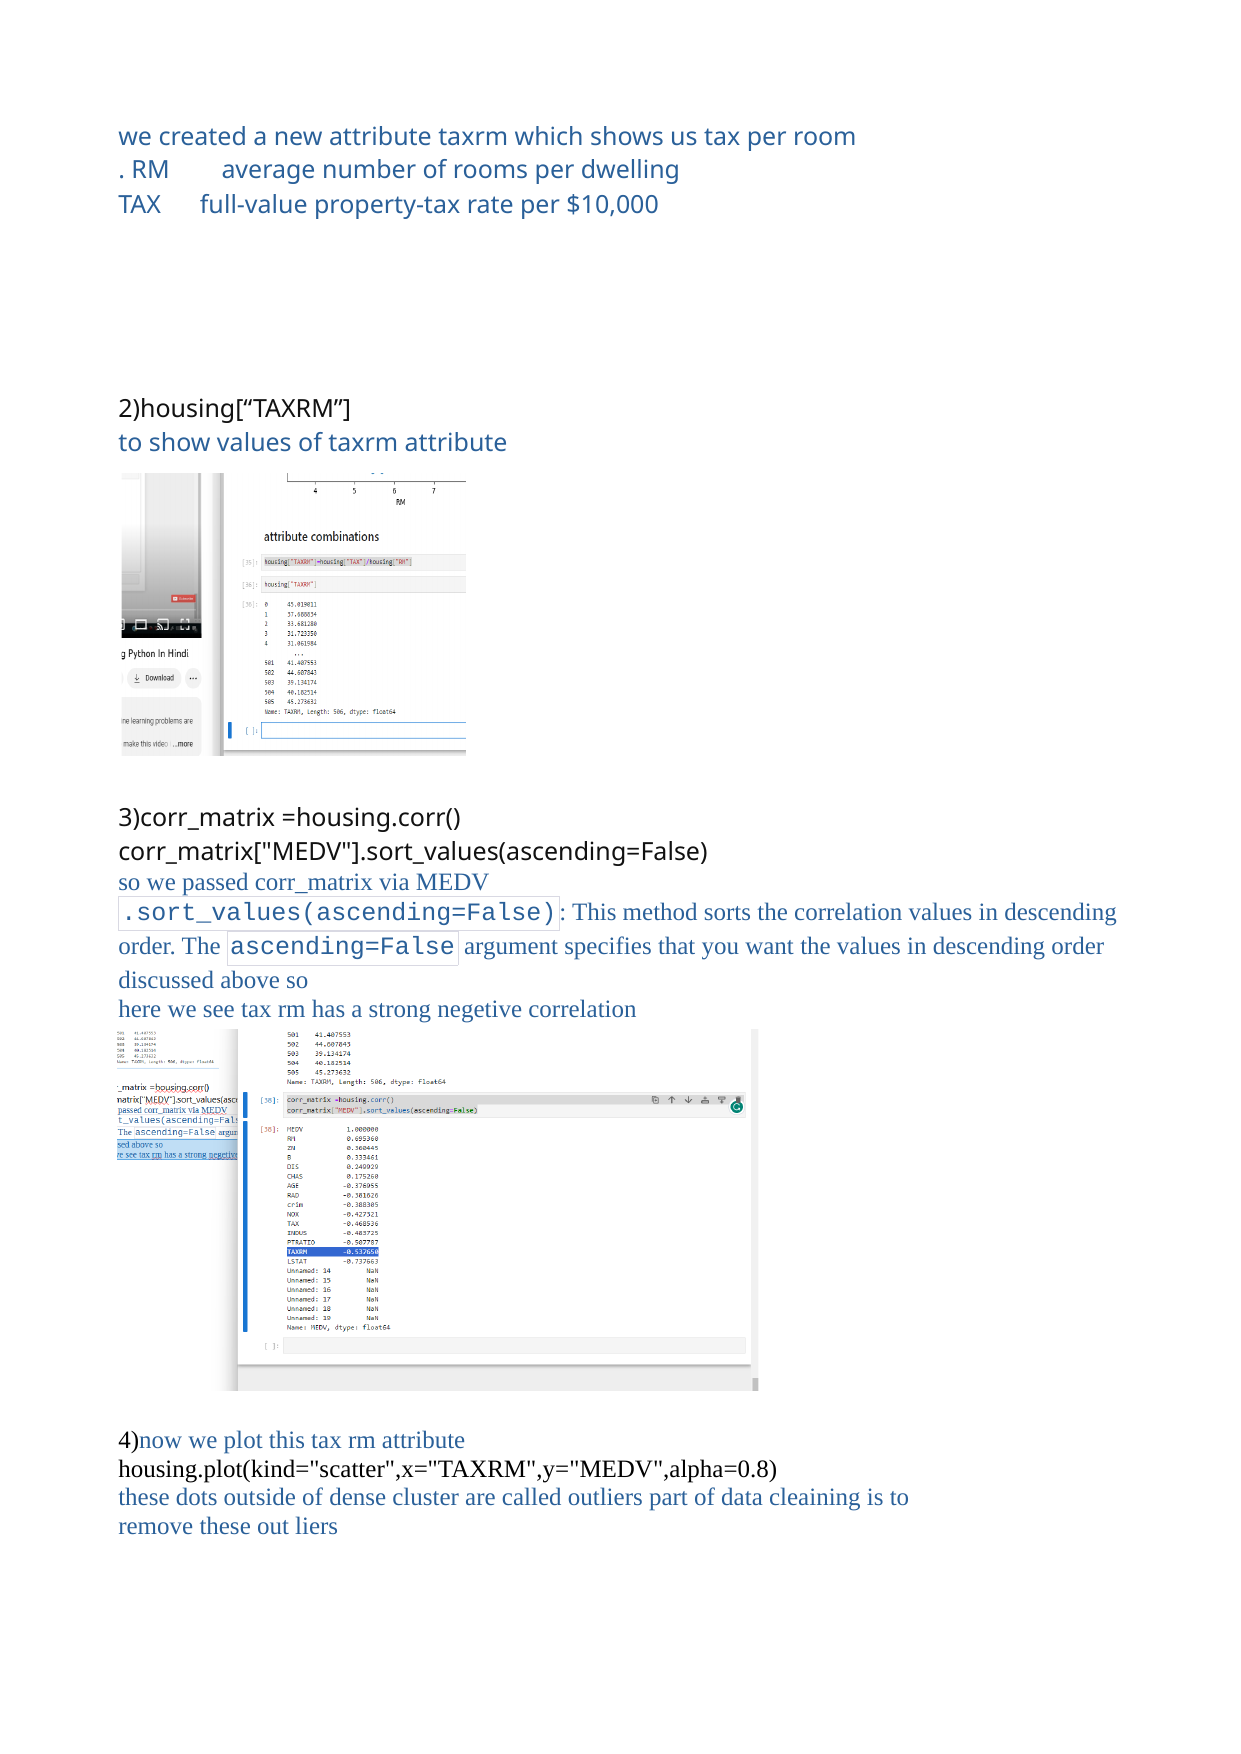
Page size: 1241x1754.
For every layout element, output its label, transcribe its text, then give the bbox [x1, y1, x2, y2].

text 3)corr_matrix =housing.corr() corr_matrix["MEDV"].sort_values(ascending=False) [118, 799, 1122, 867]
text these dots outside of dense cluster are called outliers part of data cleaining is to [118, 1482, 1122, 1511]
text . RM average number of rooms per dwelling [118, 152, 1122, 186]
text housing.plot(kind="scatter",x="TAXRM",y="MEDV",alpha=0.8) [118, 1454, 1122, 1482]
text so we passed corr_matrix via MEDV [118, 867, 1122, 896]
text discussed above so [118, 965, 1122, 994]
text 4)now we plot this tax rm attribute [118, 1425, 1122, 1454]
text .sort_values(ascending=False): This method sorts the correlation values in descending order. The ascending=False argument specifies that you want the values in descending order [459, 896, 1122, 965]
text .sort_values(ascending=False): This method sorts the correlation values in descending order. The ascending=False argument specifies that you want the values in descending order [228, 932, 458, 965]
picture [722, 1029, 759, 1391]
picture [243, 473, 466, 756]
text we created a new attribute taxrm which shows us tax per room [118, 118, 1122, 152]
text remove these out liers [118, 1511, 1122, 1540]
text .sort_values(ascending=False): This method sorts the correlation values in descending order. The ascending=False argument specifies that you want the values in descending order [118, 931, 227, 965]
text to show values of taxrm attribute [118, 425, 1122, 459]
text here we see tax rm has a strong negetive correlation [118, 994, 1122, 1022]
text .sort_values(ascending=False): This method sorts the correlation values in descending order. The ascending=False argument specifies that you want the values in descending order [119, 897, 559, 930]
text 2)housing[“TAXRM”] [118, 391, 1122, 425]
text TAX full-value property-tax rate per $10,000 [118, 186, 1122, 220]
